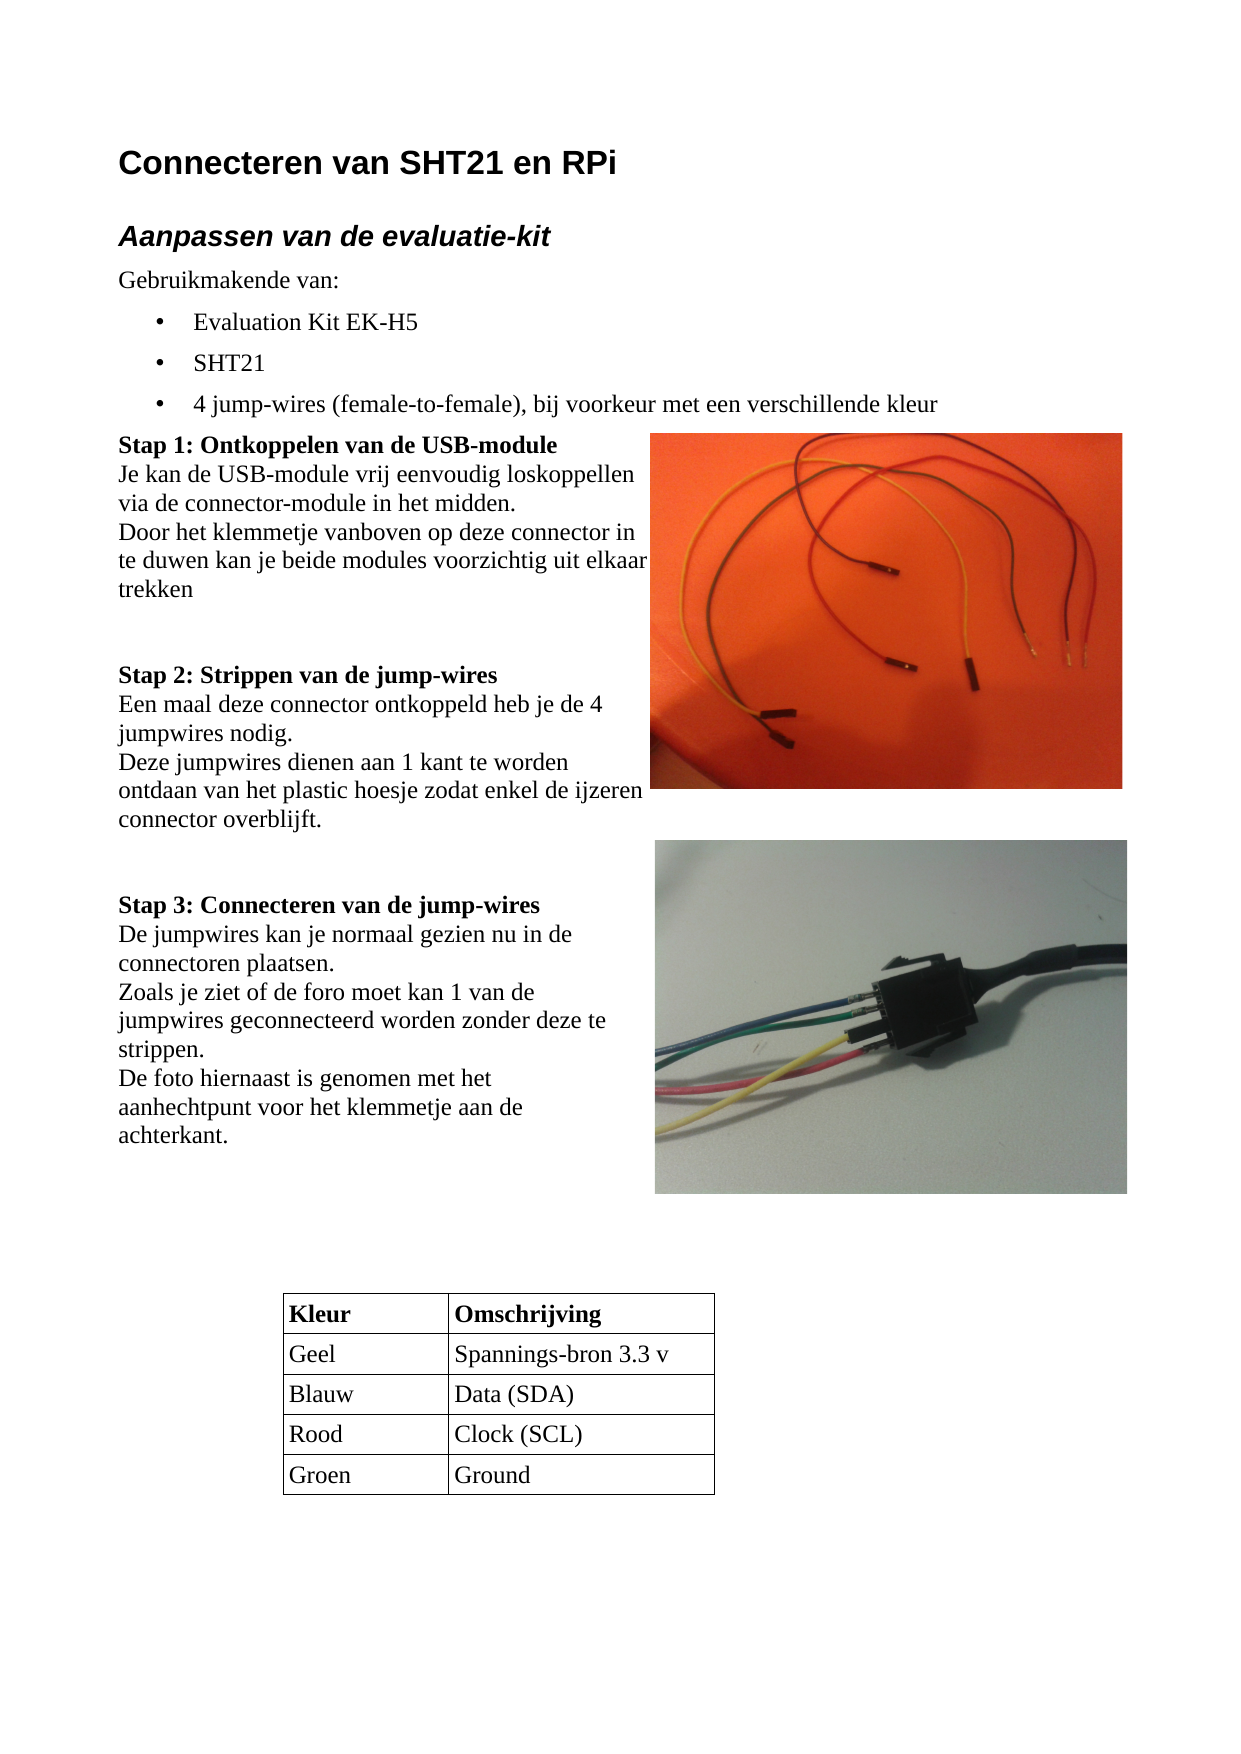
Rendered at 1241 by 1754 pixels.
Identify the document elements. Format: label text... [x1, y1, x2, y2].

text De jumpwires kan je normaal gezien nu in de connectoren plaatsen. Zoals je ziet of de foro moet kan 1 van de jumpwires geconnecteerd worden zonder deze te strippen. De foto hiernaast is genomen met het aanhechtpunt voor het klemmetje aan de [118, 919, 654, 1120]
picture [650, 433, 1123, 789]
text Deze jumpwires dienen aan 1 kant te worden ontdaan van het plastic hoesje zodat enkel de ijzeren connector overblijft. [118, 747, 1122, 833]
table_cell Ground [449, 1455, 714, 1494]
table_header Kleur [284, 1294, 448, 1333]
text Je kan de USB-module vrij eenvoudig loskoppellen via de connector-module in het midden. Door het klemmetje vanboven op deze connector in te duwen kan je beide modules voorzichtig uit elkaar trekken [118, 459, 650, 603]
text achterkant. [118, 1120, 654, 1149]
list Evaluation Kit EK-H5 [156, 307, 1122, 335]
table_cell Rood [284, 1415, 448, 1454]
table_cell Groen [284, 1455, 448, 1494]
table_cell Data (SDA) [449, 1375, 714, 1414]
table_cell Blauw [284, 1375, 448, 1414]
list 4 jump-wires (female-to-female), bij voorkeur met een verschillende kleur [156, 389, 1122, 418]
subtitle Aanpassen van de evaluatie-kit [118, 219, 1122, 253]
table_header Omschrijving [449, 1294, 714, 1333]
text Stap 2: Strippen van de jump-wires [118, 660, 650, 689]
picture [654, 840, 1128, 1194]
table_cell Spannings-bron 3.3 v [449, 1334, 714, 1373]
text Gebruikmakende van: [118, 265, 1122, 294]
table_cell Geel [284, 1334, 448, 1373]
text Een maal deze connector ontkoppeld heb je de 4 jumpwires nodig. [118, 689, 650, 747]
text Stap 3: Connecteren van de jump-wires [118, 890, 654, 919]
subtitle Connecteren van SHT21 en RPi [118, 143, 1122, 182]
table_cell Clock (SCL) [449, 1415, 714, 1454]
list SHT21 [156, 348, 1122, 377]
text Stap 1: Ontkoppelen van de USB-module [118, 430, 1122, 459]
